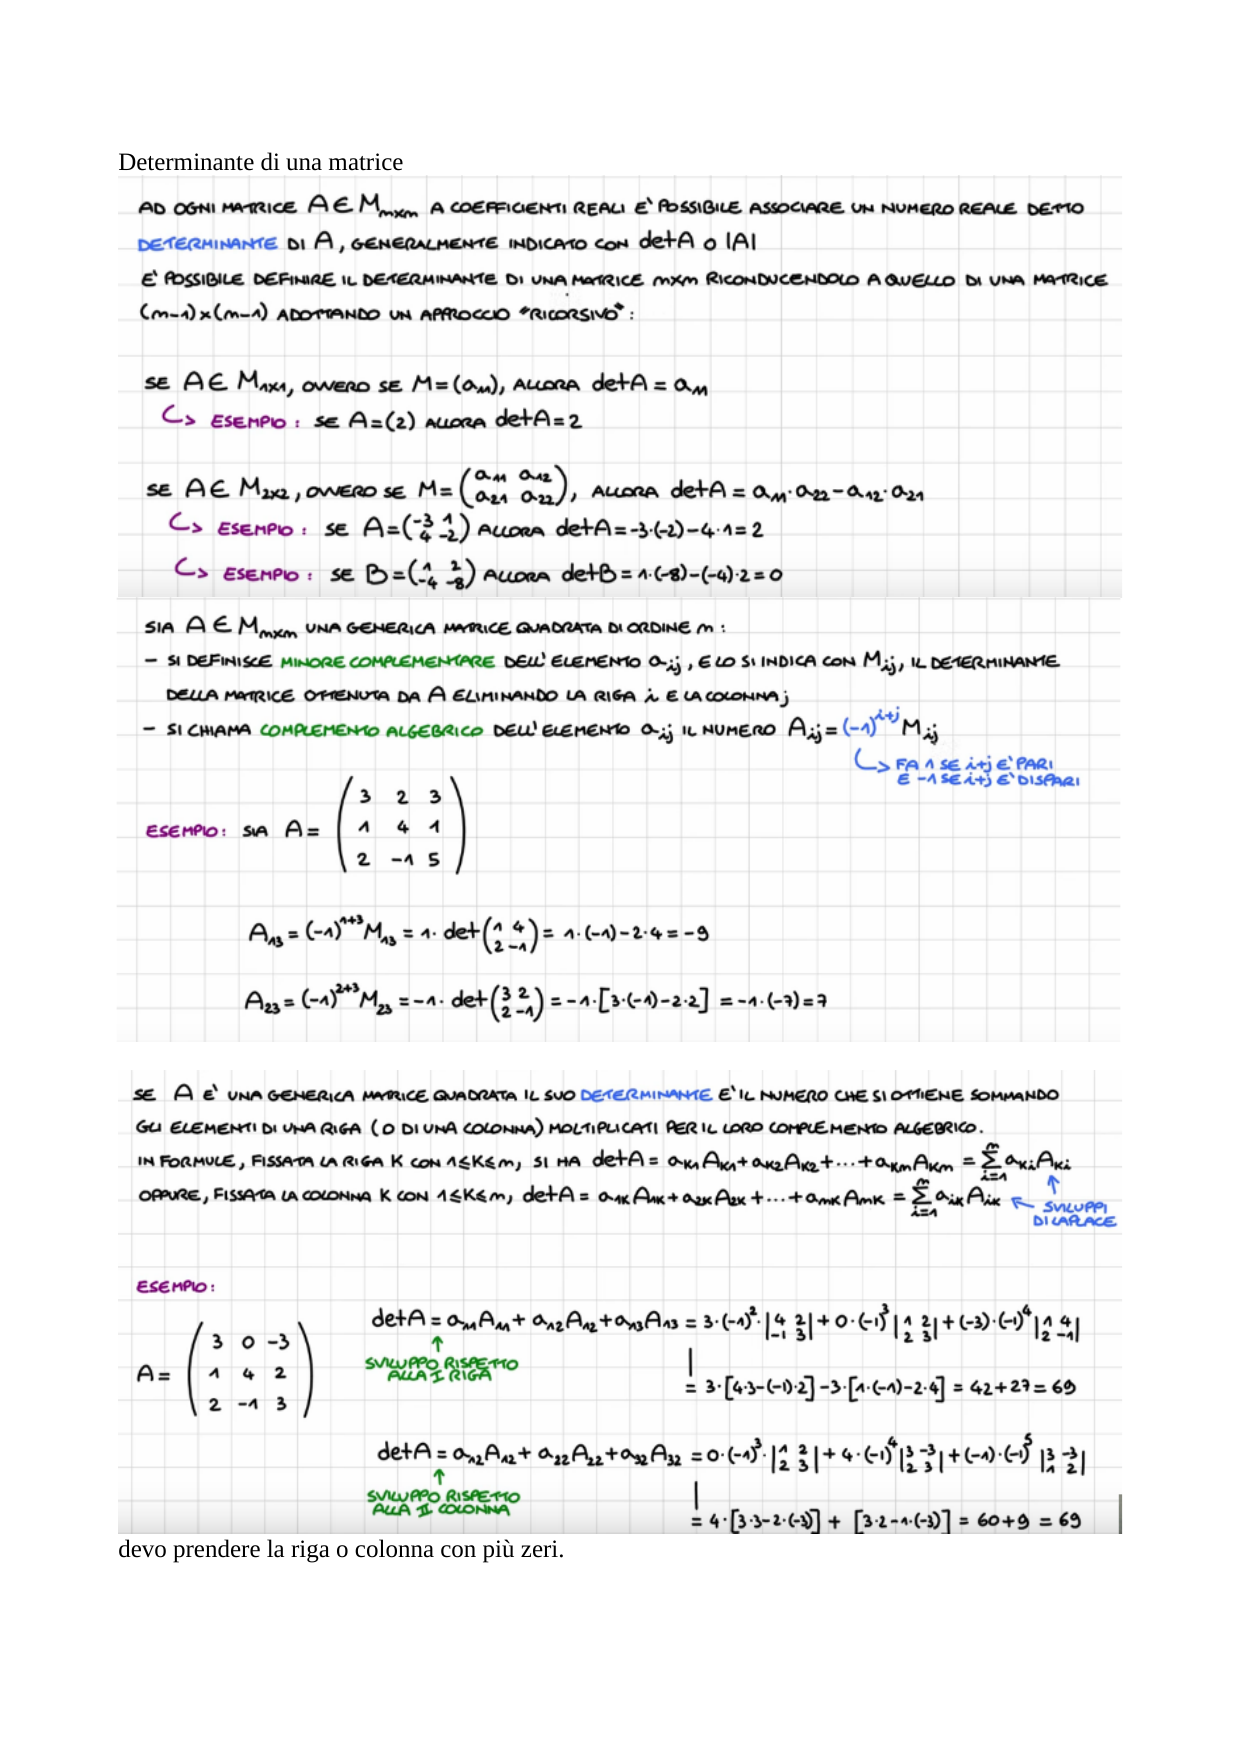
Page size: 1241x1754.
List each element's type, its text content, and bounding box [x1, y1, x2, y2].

picture [116, 175, 1123, 1042]
text devo prendere la riga o colonna con più zeri. [118, 1534, 1122, 1563]
picture [118, 1070, 1123, 1534]
text Determinante di una matrice [118, 147, 1122, 175]
